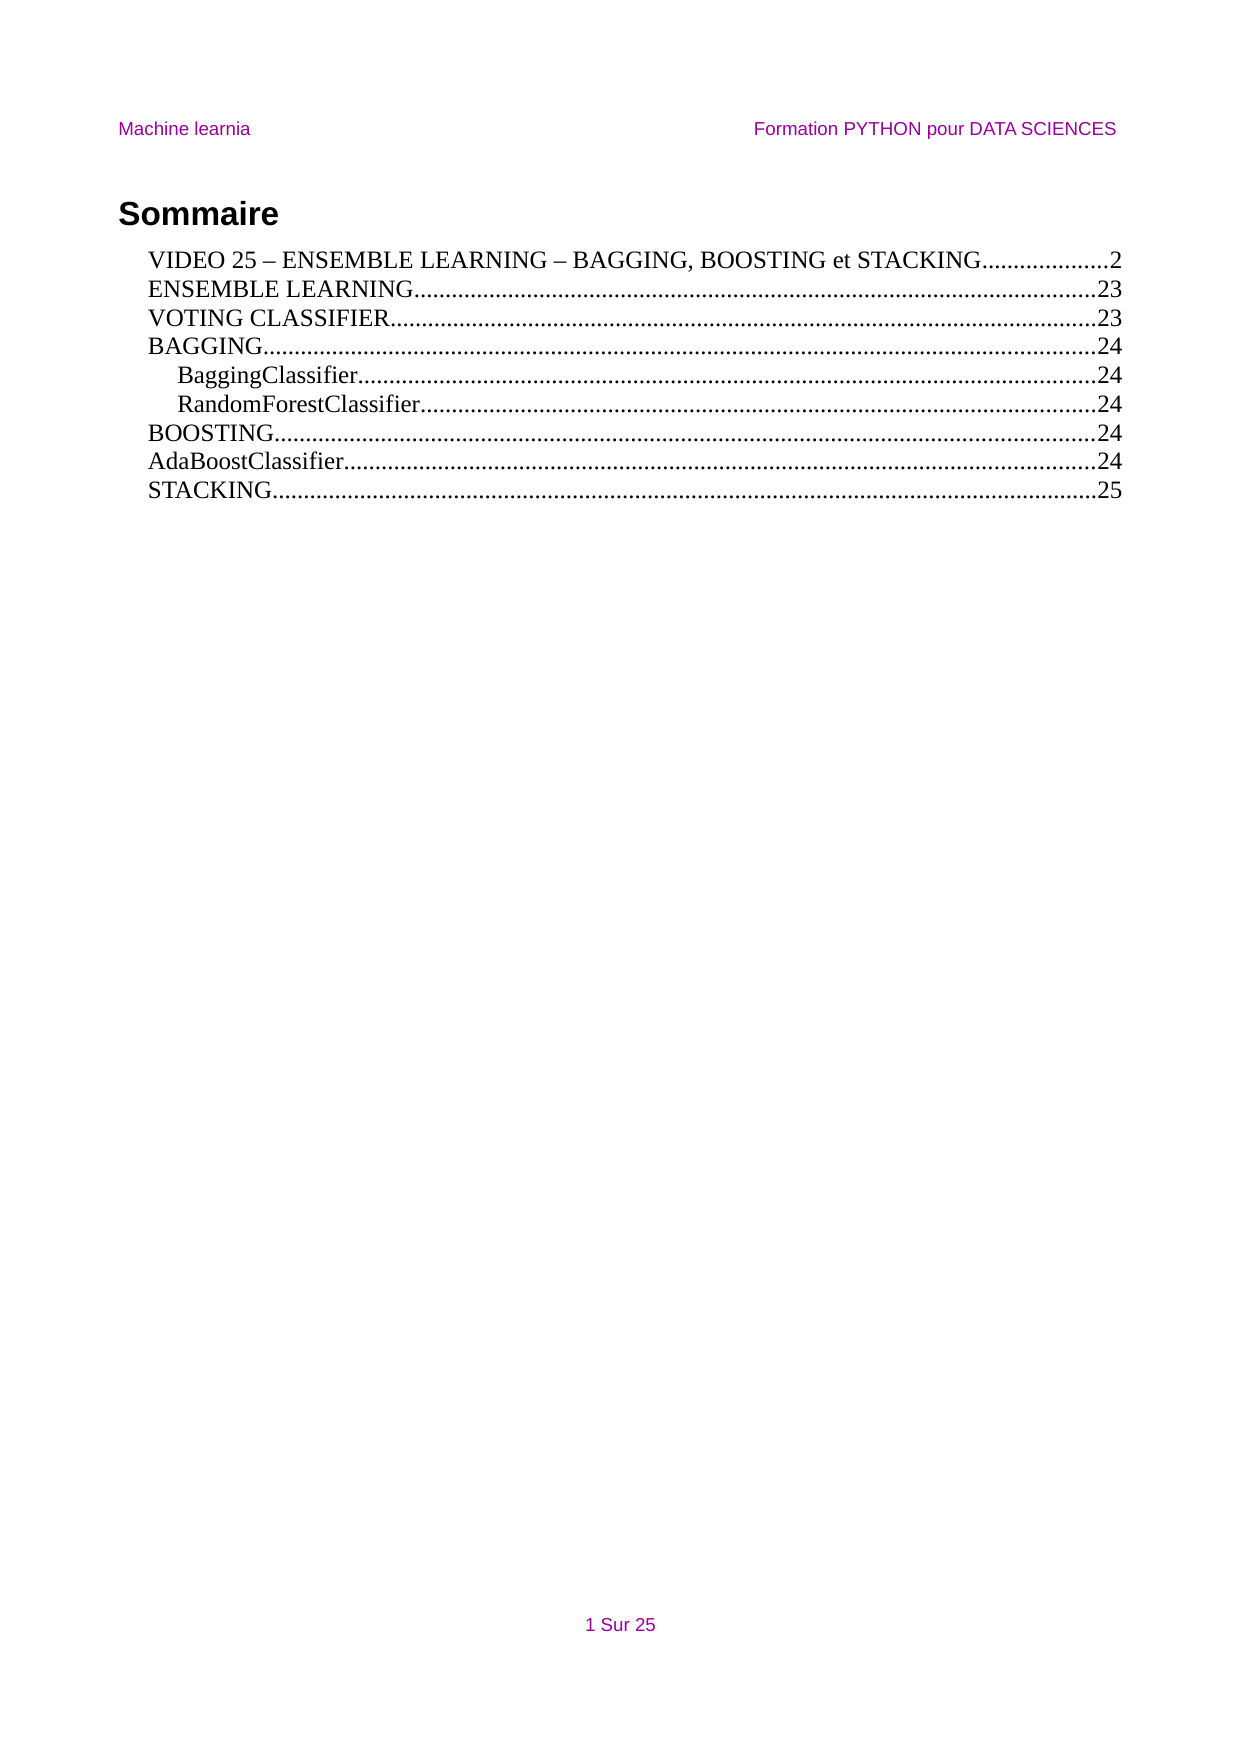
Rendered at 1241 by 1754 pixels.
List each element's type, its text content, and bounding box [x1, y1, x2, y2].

subtitle Sommaire [118, 194, 1122, 233]
text BaggingClassifier 24 [177, 360, 1122, 389]
text BOOSTING 24 [148, 418, 1122, 446]
text BAGGING 24 [148, 331, 1122, 360]
text VIDEO 25 – ENSEMBLE LEARNING – BAGGING, BOOSTING et STACKING 2 [148, 245, 1122, 274]
text AdaBoostClassifier 24 [148, 446, 1122, 475]
text ENSEMBLE LEARNING 23 [148, 274, 1122, 303]
text VOTING CLASSIFIER 23 [148, 303, 1122, 331]
text STACKING 25 [148, 475, 1122, 504]
text RandomForestClassifier 24 [177, 389, 1122, 418]
